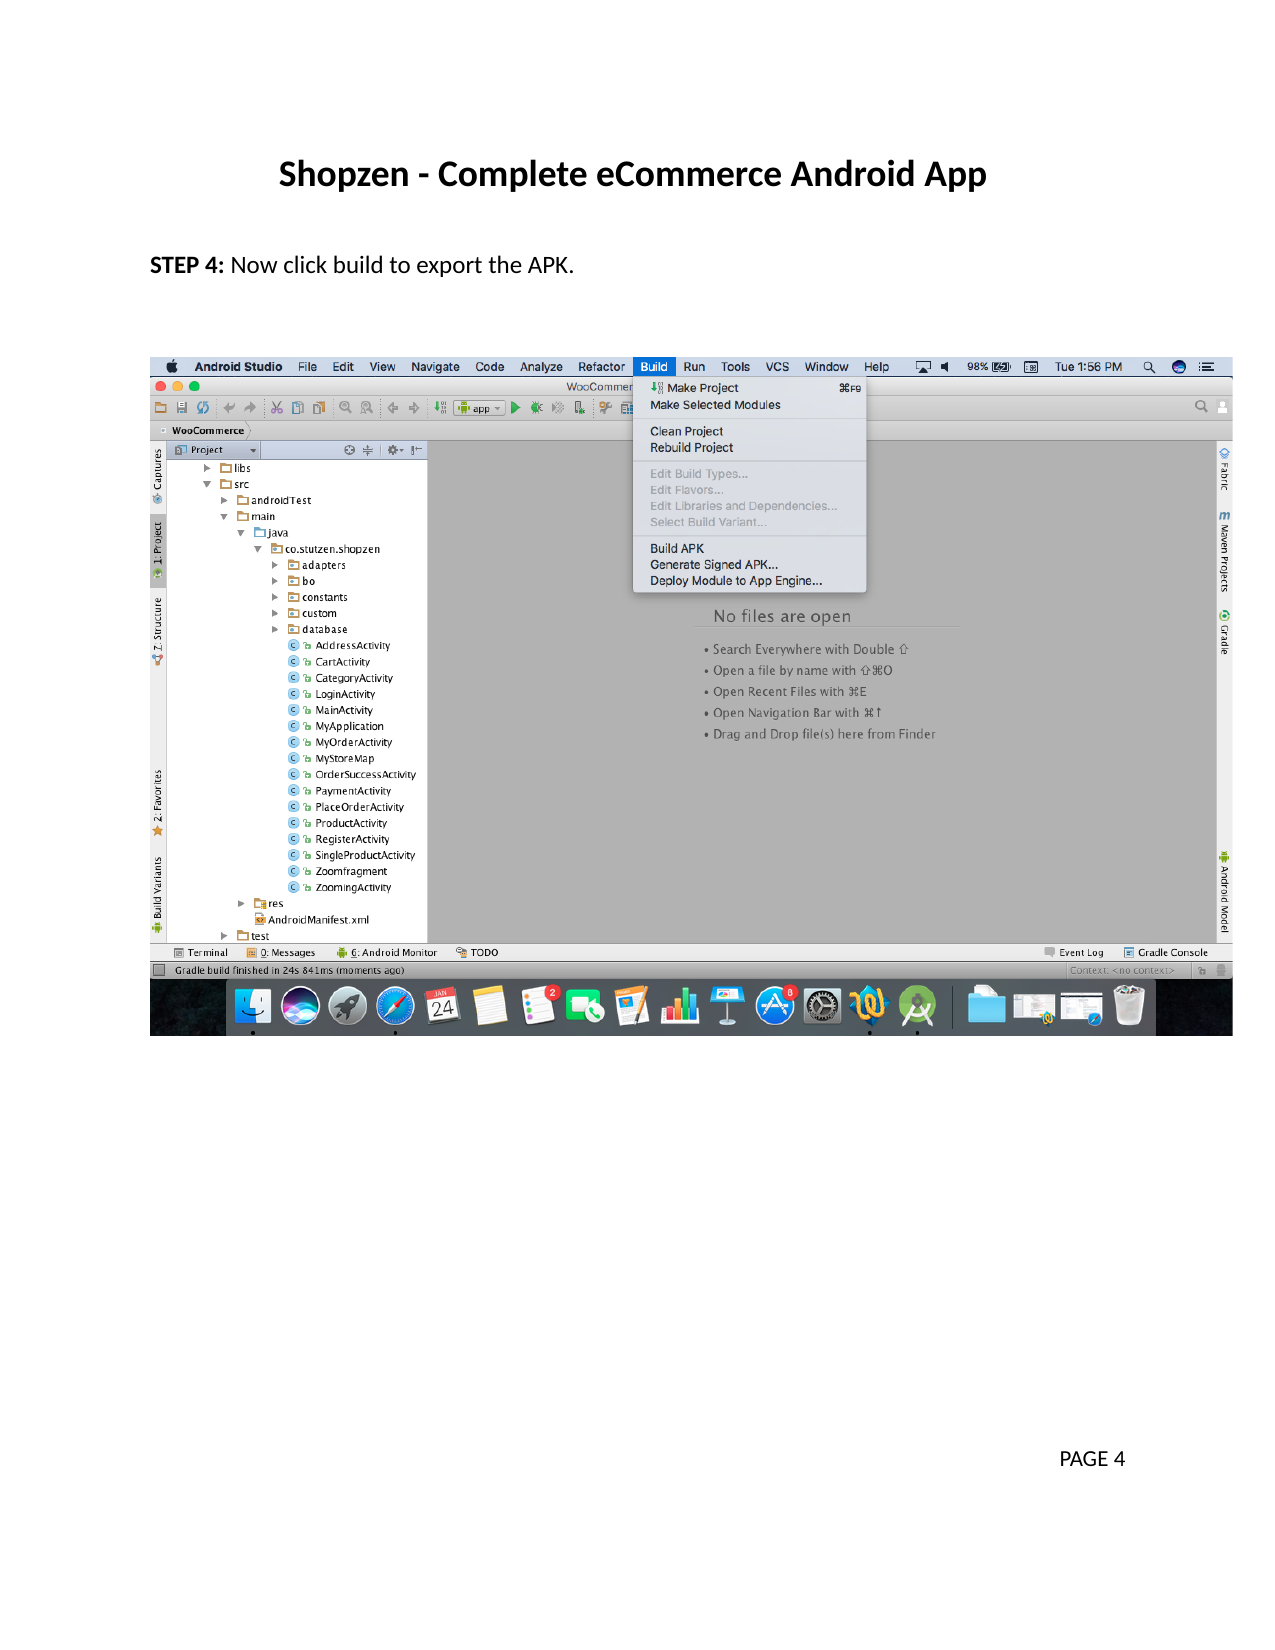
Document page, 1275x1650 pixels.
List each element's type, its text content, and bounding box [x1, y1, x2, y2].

text STEP 4: Now click build to export the APK. [150, 249, 1125, 279]
picture [150, 357, 1233, 1036]
